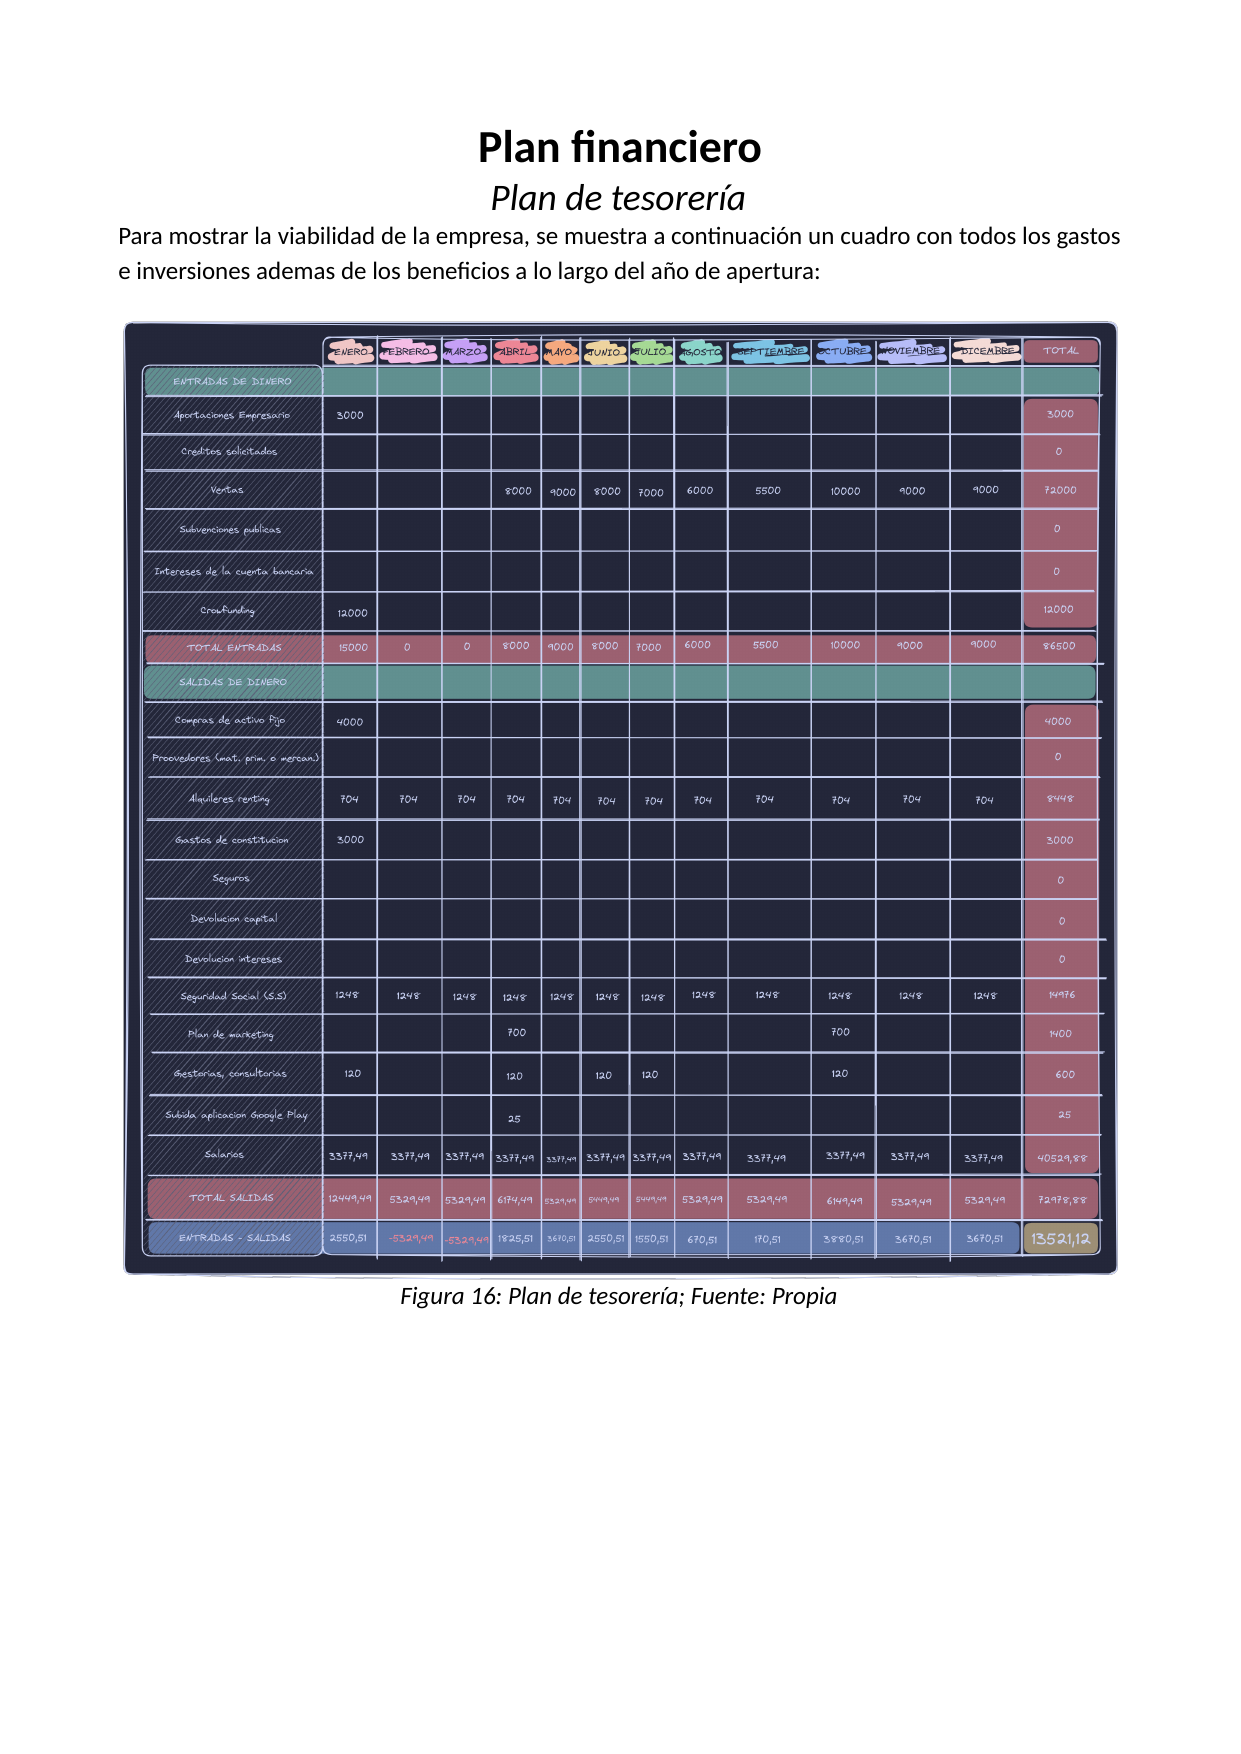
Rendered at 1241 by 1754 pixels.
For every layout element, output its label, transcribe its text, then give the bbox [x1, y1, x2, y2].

text Para mostrar la viabilidad de la empresa, se muestra a continuación un cuadro con todos los gastos e inversiones ademas de los beneficios a lo largo del año de apertura: [118, 220, 1122, 285]
picture [118, 317, 1123, 1280]
text Figura 16: Plan de tesorería; Fuente: Propia [118, 1280, 1122, 1311]
text Plan financiero [118, 118, 1122, 174]
text Plan de tesorería [118, 174, 1122, 220]
